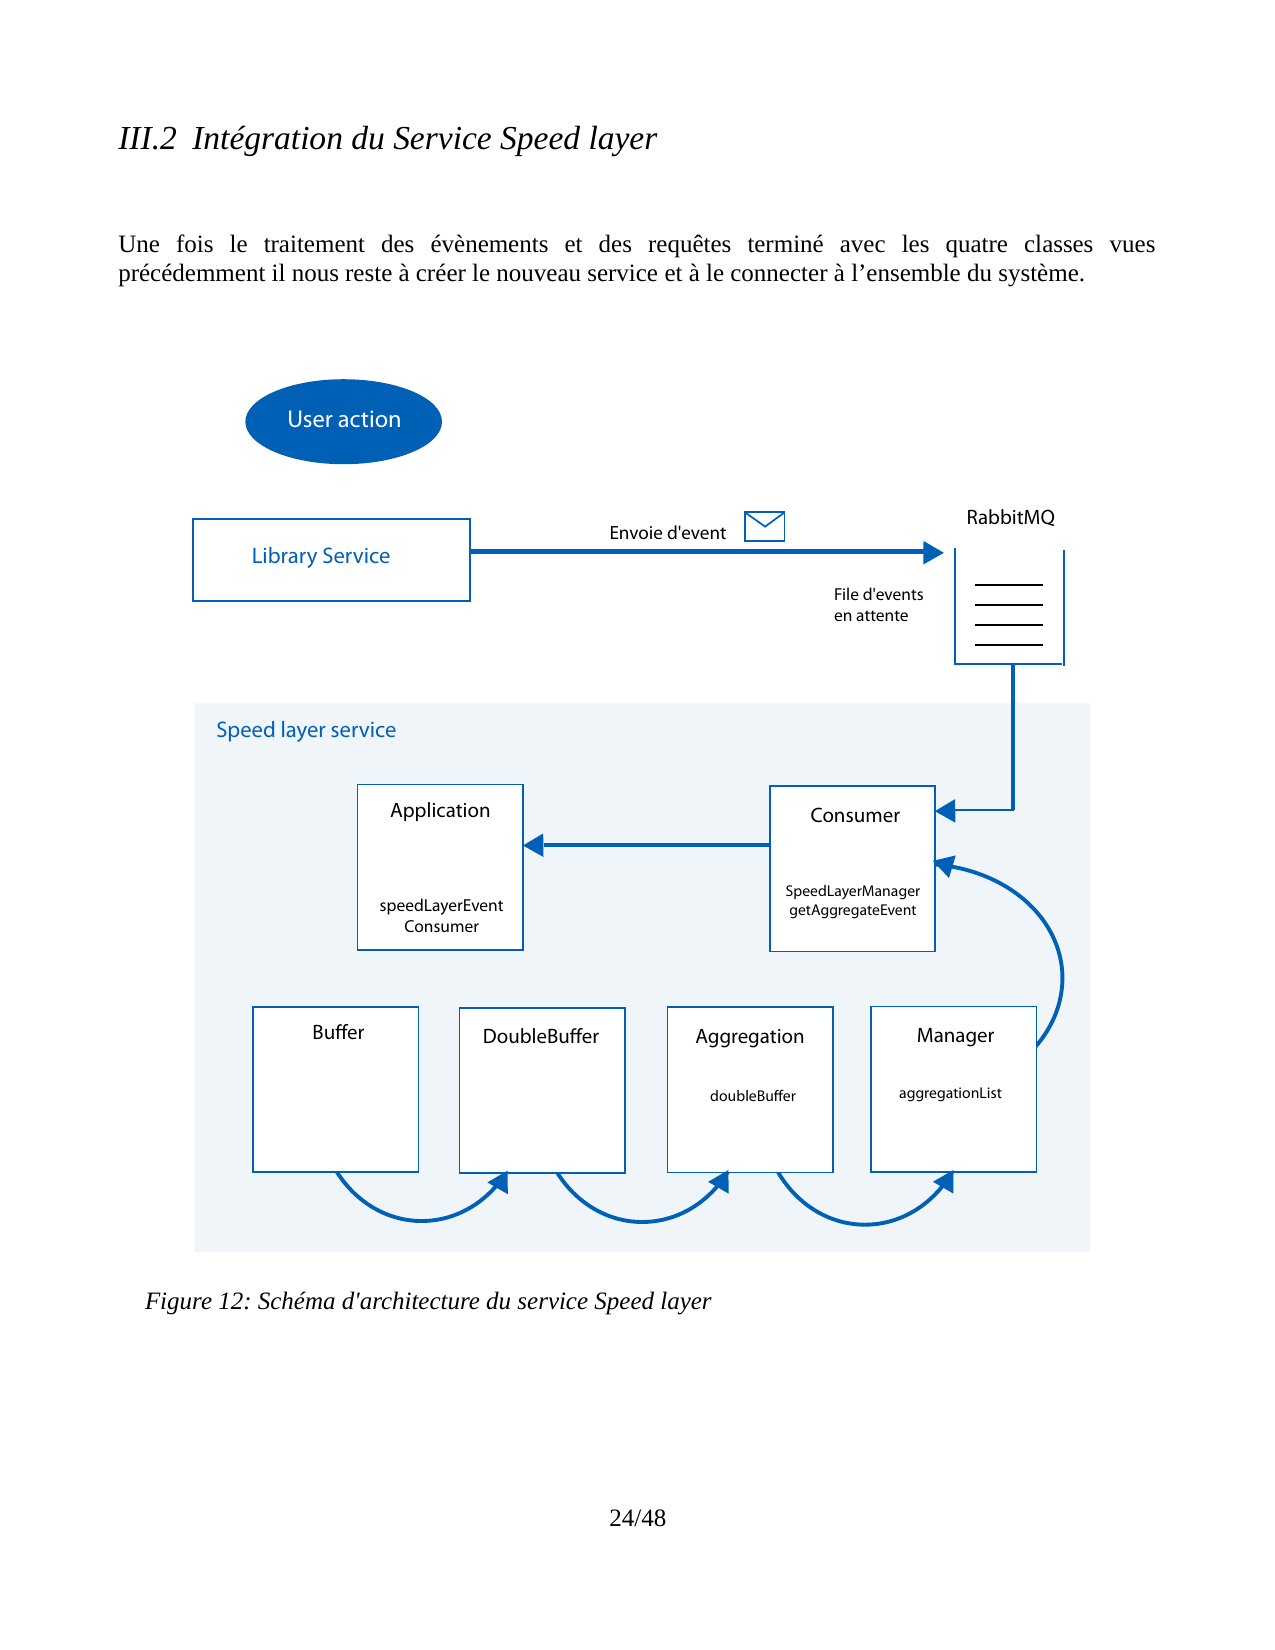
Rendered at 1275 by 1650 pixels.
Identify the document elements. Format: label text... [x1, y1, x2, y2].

text [145, 329, 1153, 341]
subtitle Intégration du Service Speed layer [118, 118, 1157, 157]
text Une fois le traitement des évènements et des requêtes terminé avec les quatre classes vues précédemment il nous reste à créer le nouveau service et à le connecter à l’ensemble du système. [118, 229, 1157, 287]
text Figure 12: Schéma d'architecture du service Speed layer [145, 1287, 1153, 1315]
